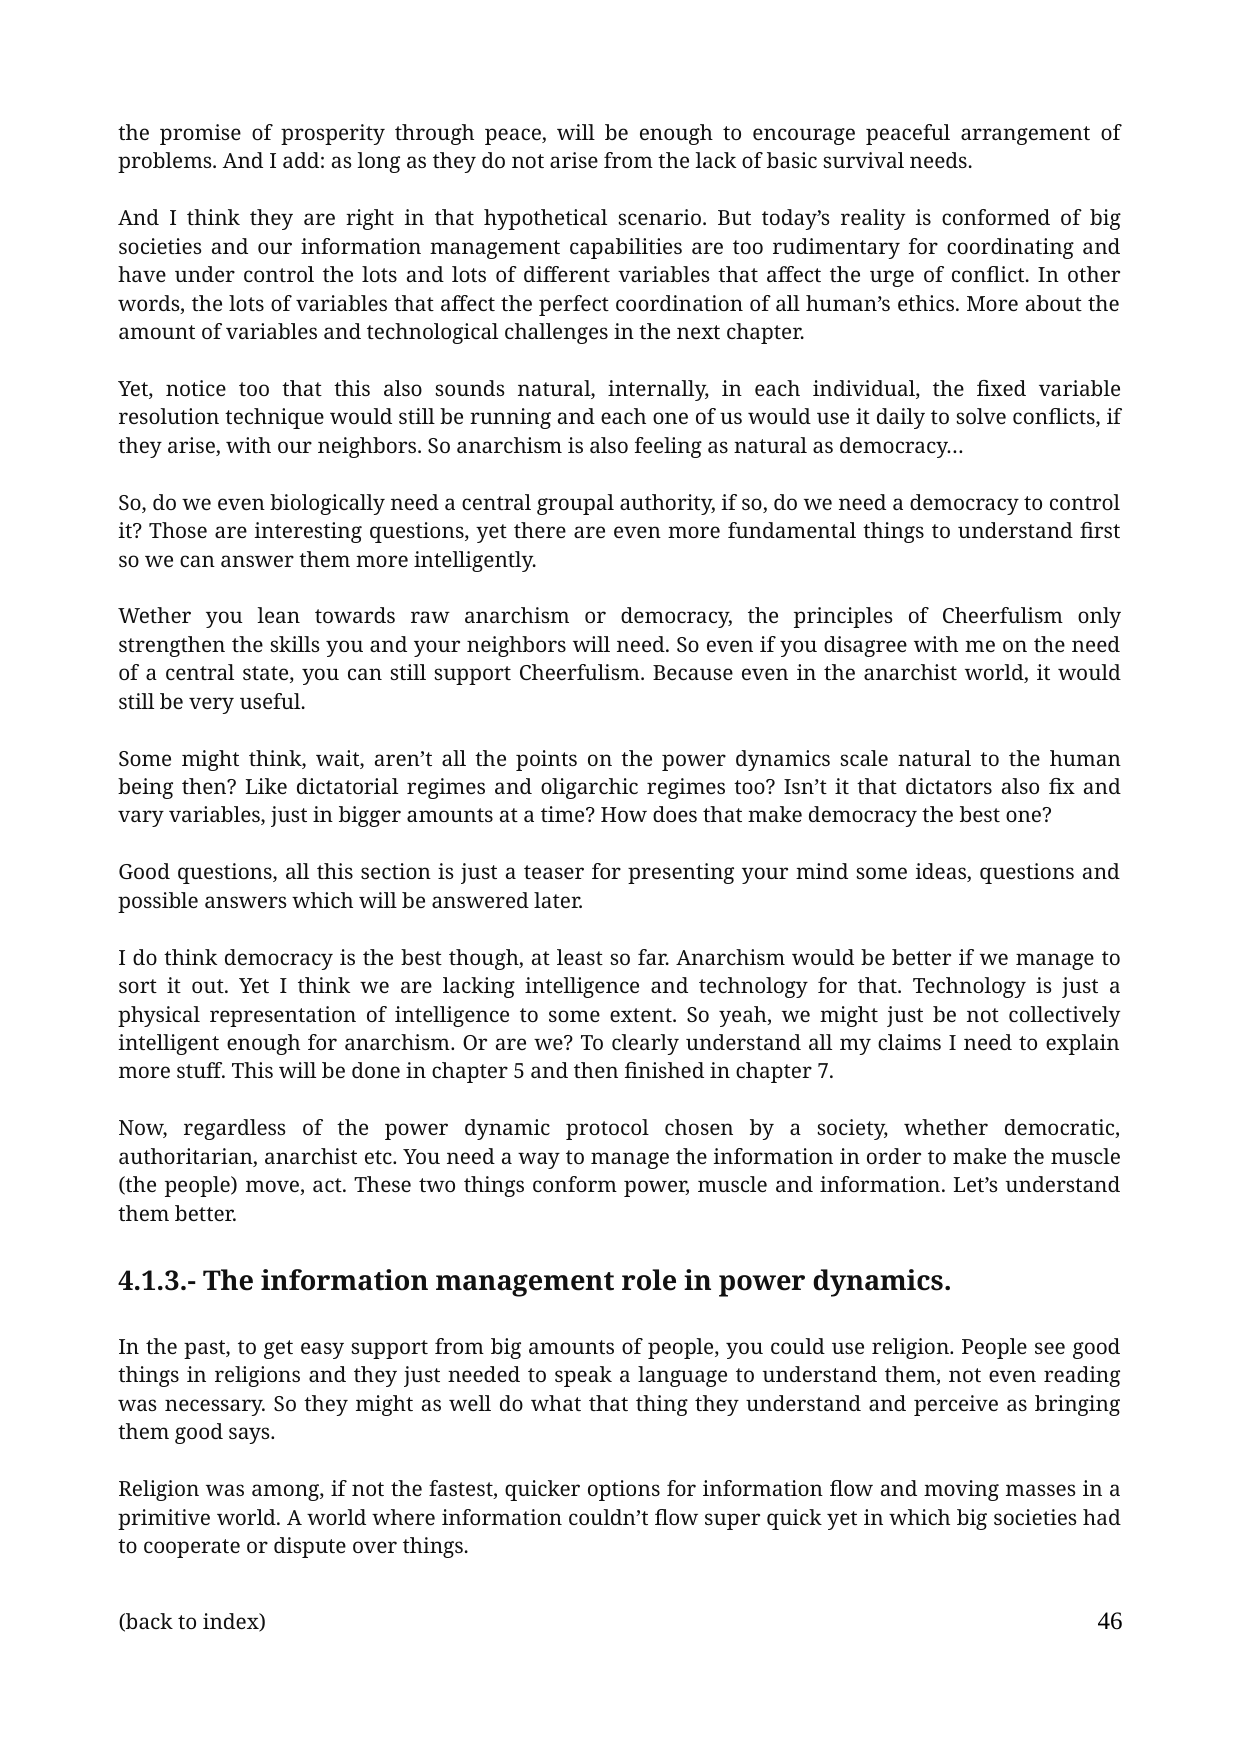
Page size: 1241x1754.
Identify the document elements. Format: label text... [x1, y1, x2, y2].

text Some might think, wait, aren’t all the points on the power dynamics scale natural to the human being then? Like dictatorial regimes and oligarchic regimes too? Isn’t it that dictators also fix and vary variables, just in bigger amounts at a time? How does that make democracy the best one? [118, 744, 1122, 829]
text Good questions, all this section is just a teaser for presenting your mind some ideas, questions and possible answers which will be answered later. [118, 857, 1122, 914]
text So, do we even biologically need a central groupal authority, if so, do we need a democracy to control it? Those are interesting questions, yet there are even more fundamental things to understand first so we can answer them more intelligently. [118, 488, 1122, 573]
text Religion was among, if not the fastest, quicker options for information flow and moving masses in a primitive world. A world where information couldn’t flow super quick yet in which big societies had to cooperate or dispute over things. [118, 1474, 1122, 1560]
text In the past, to get easy support from big amounts of people, you could use religion. People see good things in religions and they just needed to speak a language to understand them, not even reading was necessary. So they might as well do what that thing they understand and perceive as bringing them good says. [118, 1332, 1122, 1446]
text Wether you lean towards raw anarchism or democracy, the principles of Cheerfulism only strengthen the skills you and your neighbors will need. So even if you disagree with me on the need of a central state, you can still support Cheerfulism. Because even in the anarchist world, it would still be very useful. [118, 602, 1122, 715]
text I do think democracy is the best though, at least so far. Anarchism would be better if we manage to sort it out. Yet I think we are lacking intelligence and technology for that. Technology is just a physical representation of intelligence to some extent. So yeah, we might just be not collectively intelligent enough for anarchism. Or are we? To clearly understand all my claims I need to explain more stuff. This will be done in chapter 5 and then finished in chapter 7. [118, 943, 1122, 1085]
text Yet, notice too that this also sounds natural, internally, in each individual, the fixed variable resolution technique would still be running and each one of us would use it daily to solve conflicts, if they arise, with our neighbors. So anarchism is also feeling as natural as democracy… [118, 374, 1122, 459]
text And I think they are right in that hypothetical scenario. But today’s reality is conformed of big societies and our information management capabilities are too rudimentary for coordinating and have under control the lots and lots of different variables that affect the urge of conflict. In other words, the lots of variables that affect the perfect coordination of all human’s ethics. More about the amount of variables and technological challenges in the next chapter. [118, 203, 1122, 346]
text the promise of prosperity through peace, will be enough to encourage peaceful arrangement of problems. And I add: as long as they do not arise from the lack of basic survival needs. [118, 118, 1122, 175]
text 4.1.3.- The information management role in power dynamics. [118, 1261, 1122, 1298]
text Now, regardless of the power dynamic protocol chosen by a society, whether democratic, authoritarian, anarchist etc. You need a way to manage the information in order to make the muscle (the people) move, act. These two things conform power, muscle and information. Let’s understand them better. [118, 1113, 1122, 1227]
